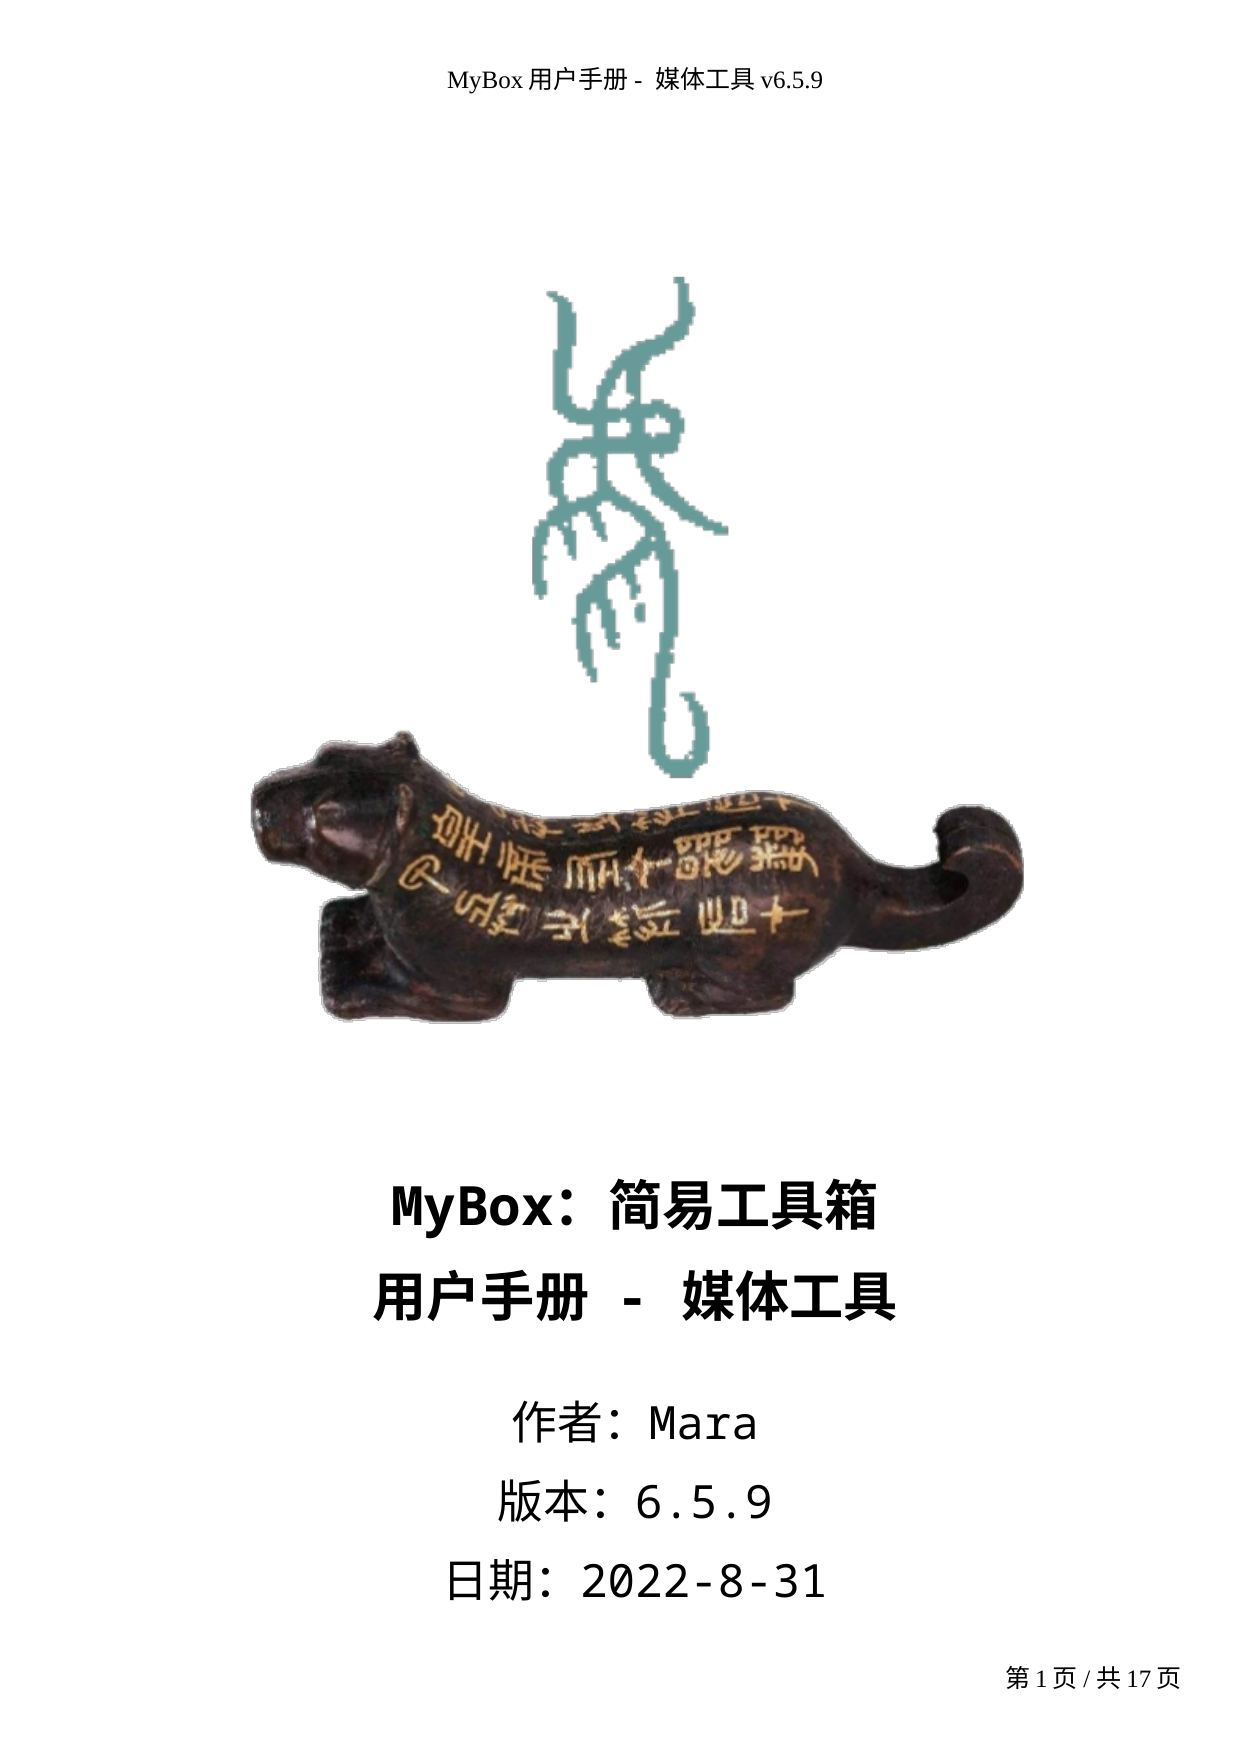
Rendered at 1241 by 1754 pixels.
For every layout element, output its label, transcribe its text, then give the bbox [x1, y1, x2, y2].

picture [242, 268, 1027, 1052]
text 版本：6.5.9 [88, 1465, 1181, 1532]
text 日期：2022-8-31 [88, 1544, 1181, 1611]
subtitle MyBox：简易工具箱 [88, 1162, 1181, 1241]
text 作者：Mara [88, 1386, 1181, 1453]
text 用户手册 - 媒体工具 [88, 1254, 1181, 1332]
